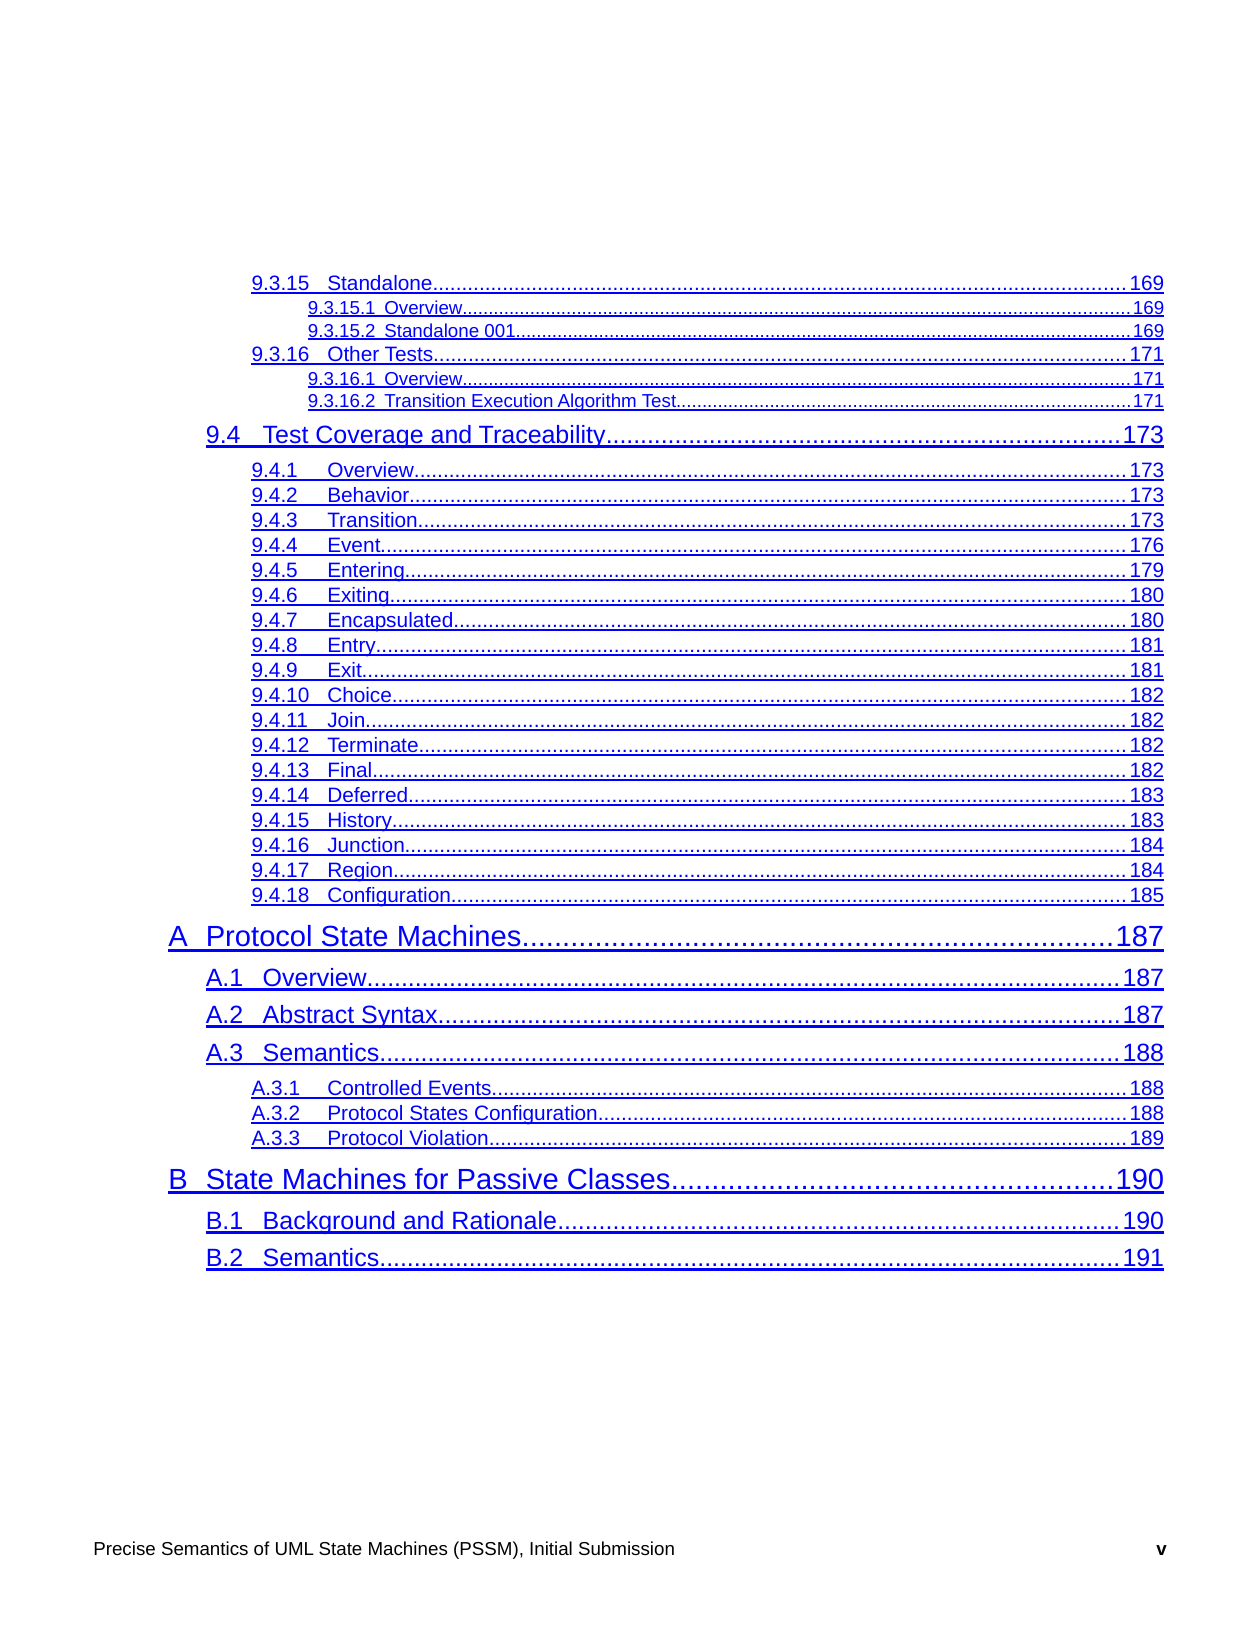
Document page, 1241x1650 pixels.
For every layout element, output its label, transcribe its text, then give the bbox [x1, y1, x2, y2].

text 9.3.16 Other Tests 171 [251, 341, 1164, 363]
text 9.4.2 Behavior 173 [251, 482, 1164, 504]
text A Protocol State Machines 187 [168, 918, 1164, 949]
text 9.4.4 Event 176 [251, 532, 1164, 554]
text A.3.1 Controlled Events 188 [251, 1075, 1164, 1097]
text 9.4 Test Coverage and Traceability 173 [206, 420, 1164, 445]
text 9.4.3 Transition 173 [251, 507, 1164, 529]
text 9.4.12 Terminate 182 [251, 732, 1164, 754]
text B.2 Semantics 191 [206, 1243, 1164, 1268]
text 9.3.15 Standalone 169 [251, 270, 1164, 292]
text 9.4.5 Entering 179 [251, 557, 1164, 579]
text 9.3.16.2 Transition Execution Algorithm Test 171 [308, 389, 1164, 409]
text 9.4.16 Junction 184 [251, 832, 1164, 854]
text 9.4.1 Overview 173 [251, 457, 1164, 479]
text A.2 Abstract Syntax 187 [206, 1001, 1164, 1025]
text 9.4.15 History 183 [251, 807, 1164, 829]
text 9.4.11 Join 182 [251, 707, 1164, 729]
text 9.4.10 Choice 182 [251, 682, 1164, 704]
text 9.4.8 Entry 181 [251, 632, 1164, 654]
text 9.3.16.1 Overview 171 [308, 366, 1164, 386]
text A.3.2 Protocol States Configuration 188 [251, 1100, 1164, 1122]
text 9.4.18 Configuration 185 [251, 882, 1164, 904]
text A.3.3 Protocol Violation 189 [251, 1125, 1164, 1147]
text A.1 Overview 187 [206, 963, 1164, 988]
text A.3 Semantics 188 [206, 1038, 1164, 1063]
text 9.3.15.2 Standalone 001 169 [308, 318, 1164, 338]
text 9.3.15.1 Overview 169 [308, 295, 1164, 315]
text B State Machines for Passive Classes 190 [168, 1160, 1164, 1191]
text 9.4.6 Exiting 180 [251, 582, 1164, 604]
text 9.4.13 Final 182 [251, 757, 1164, 779]
text 9.4.9 Exit 181 [251, 657, 1164, 679]
text 9.4.7 Encapsulated 180 [251, 607, 1164, 629]
text 9.4.14 Deferred 183 [251, 782, 1164, 804]
text B.1 Background and Rationale 190 [206, 1206, 1164, 1231]
text 9.4.17 Region 184 [251, 857, 1164, 879]
